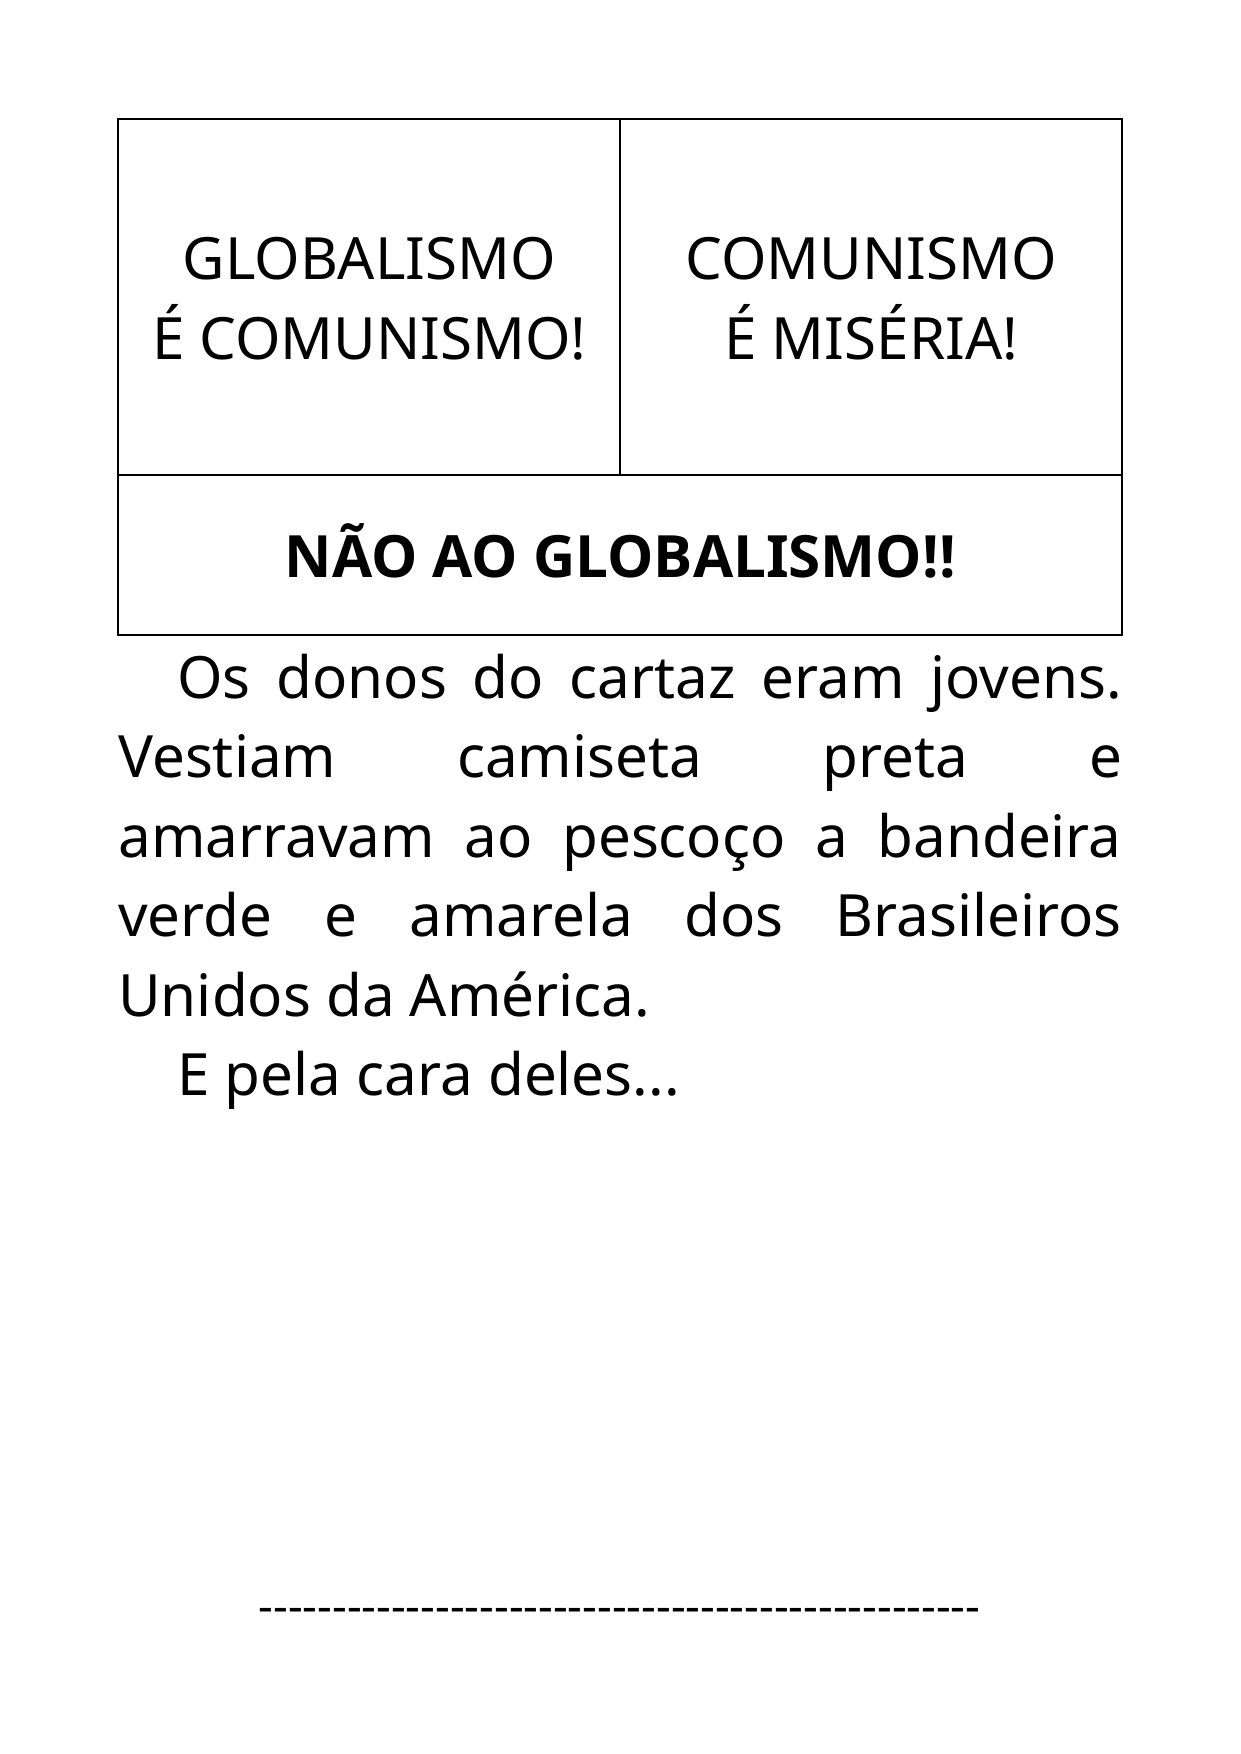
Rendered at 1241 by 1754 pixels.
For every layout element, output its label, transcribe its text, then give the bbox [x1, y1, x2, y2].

text Os donos do cartaz eram jovens. Vestiam camiseta preta e amarravam ao pescoço a bandeira verde e amarela dos Brasileiros Unidos da América. [118, 636, 1122, 1033]
table_cell NÃO AO GLOBALISMO!! [119, 476, 1121, 633]
table_header COMUNISMO É MISÉRIA! [621, 120, 1121, 473]
table_header GLOBALISMO É COMUNISMO! [119, 120, 619, 473]
text E pela cara deles... [118, 1033, 1122, 1112]
